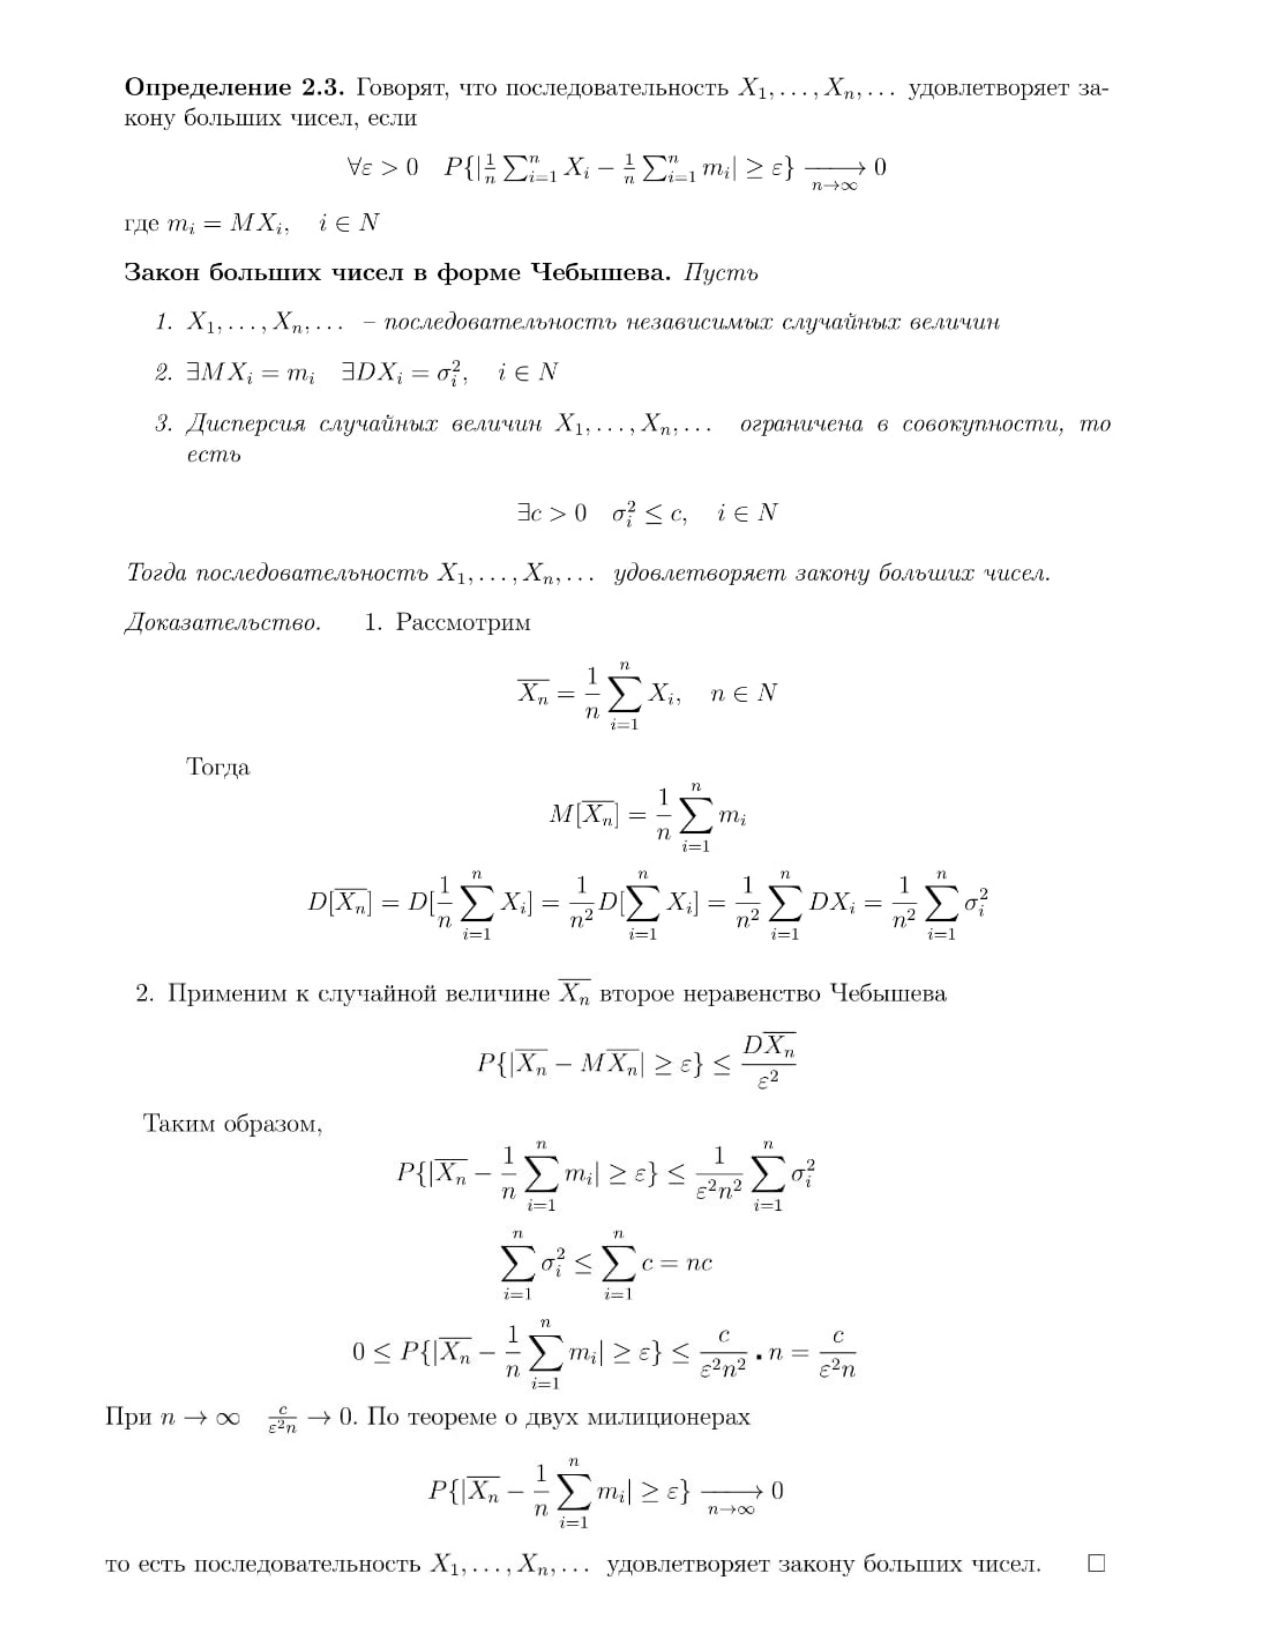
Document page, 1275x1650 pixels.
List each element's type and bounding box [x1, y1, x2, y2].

picture [93, 972, 1132, 1586]
picture [118, 77, 1157, 956]
